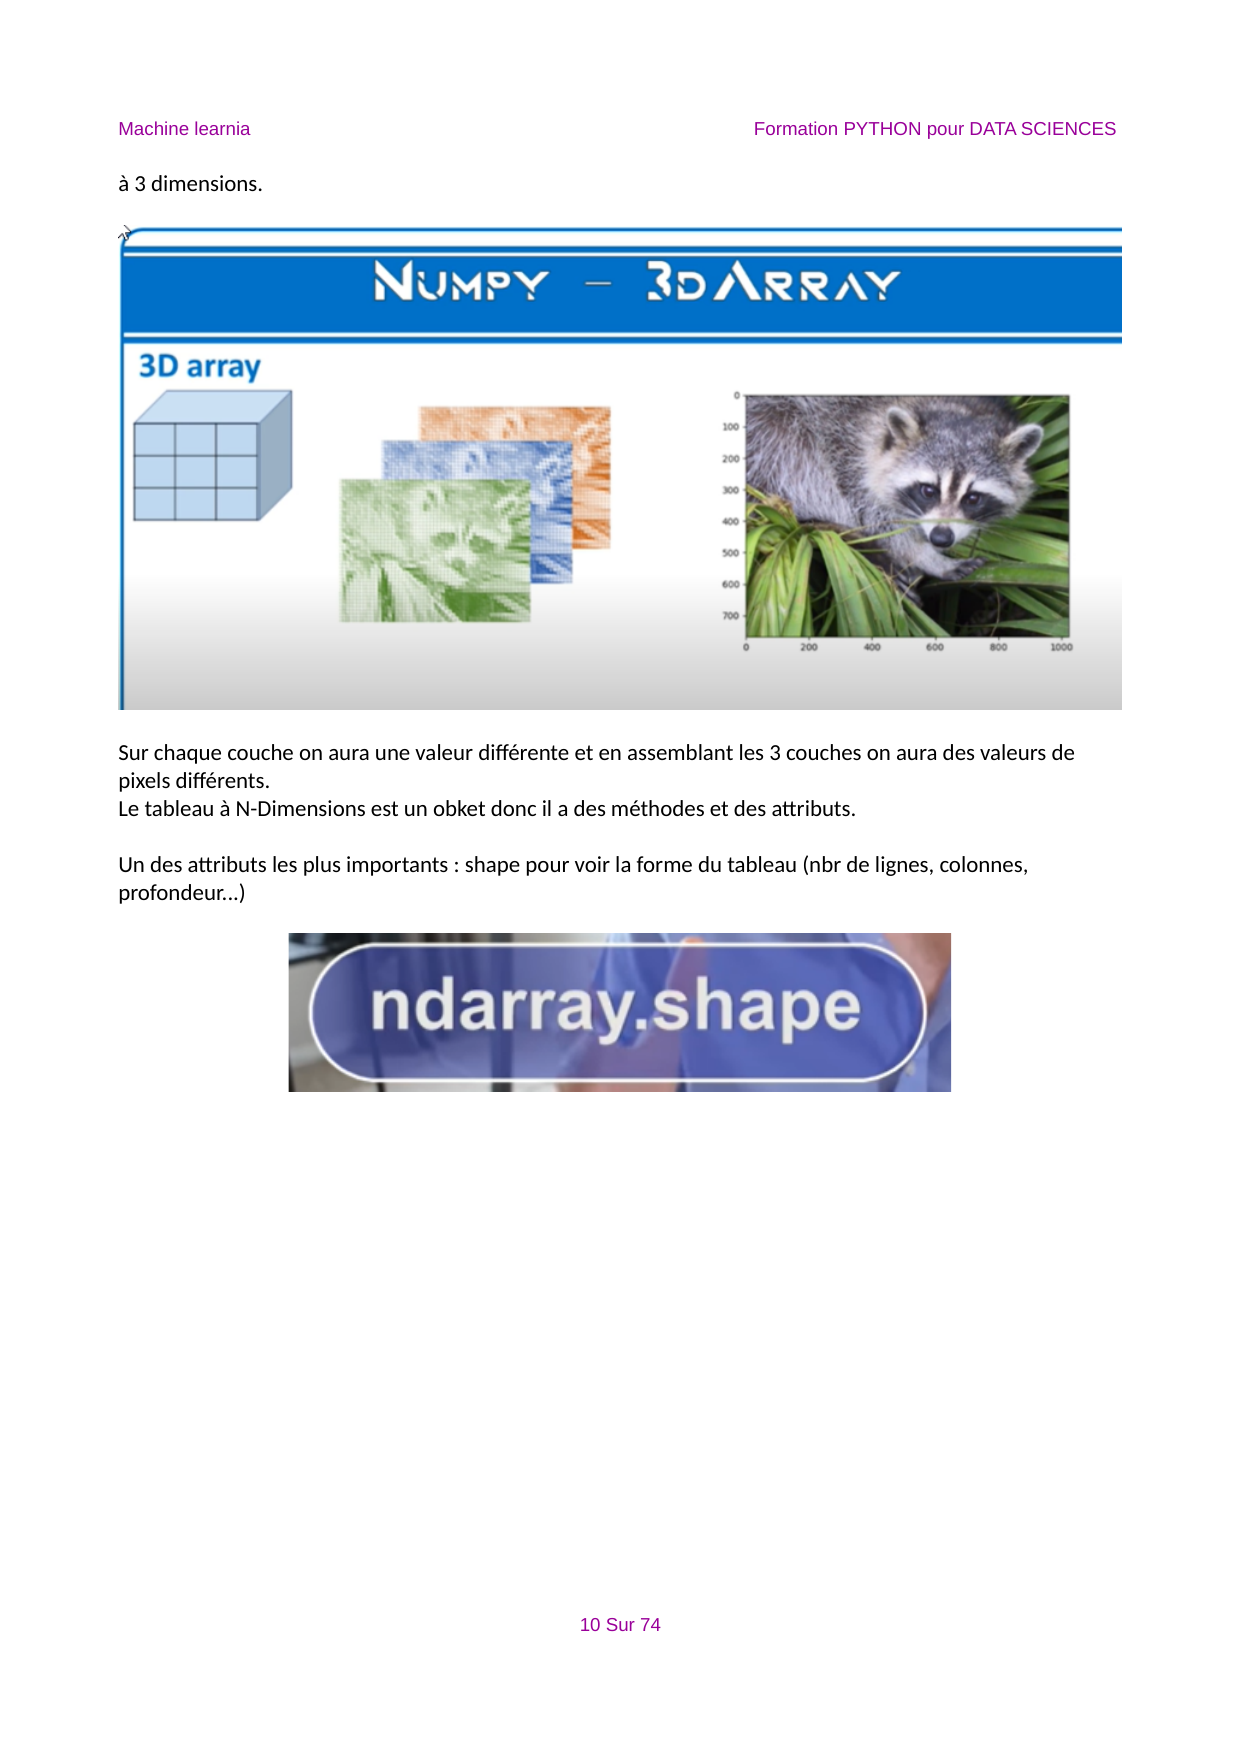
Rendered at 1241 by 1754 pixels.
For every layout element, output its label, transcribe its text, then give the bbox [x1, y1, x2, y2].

text Le tableau à N-Dimensions est un obket donc il a des méthodes et des attributs. [118, 794, 1122, 822]
text Sur chaque couche on aura une valeur différente et en assemblant les 3 couches on aura des valeurs de pixels différents. [118, 738, 1122, 794]
text Un des attributs les plus importants : shape pour voir la forme du tableau (nbr de lignes, colonnes, profondeur...) [118, 850, 1122, 906]
picture [118, 225, 1122, 710]
picture [288, 933, 952, 1092]
text à 3 dimensions. [118, 169, 1122, 197]
